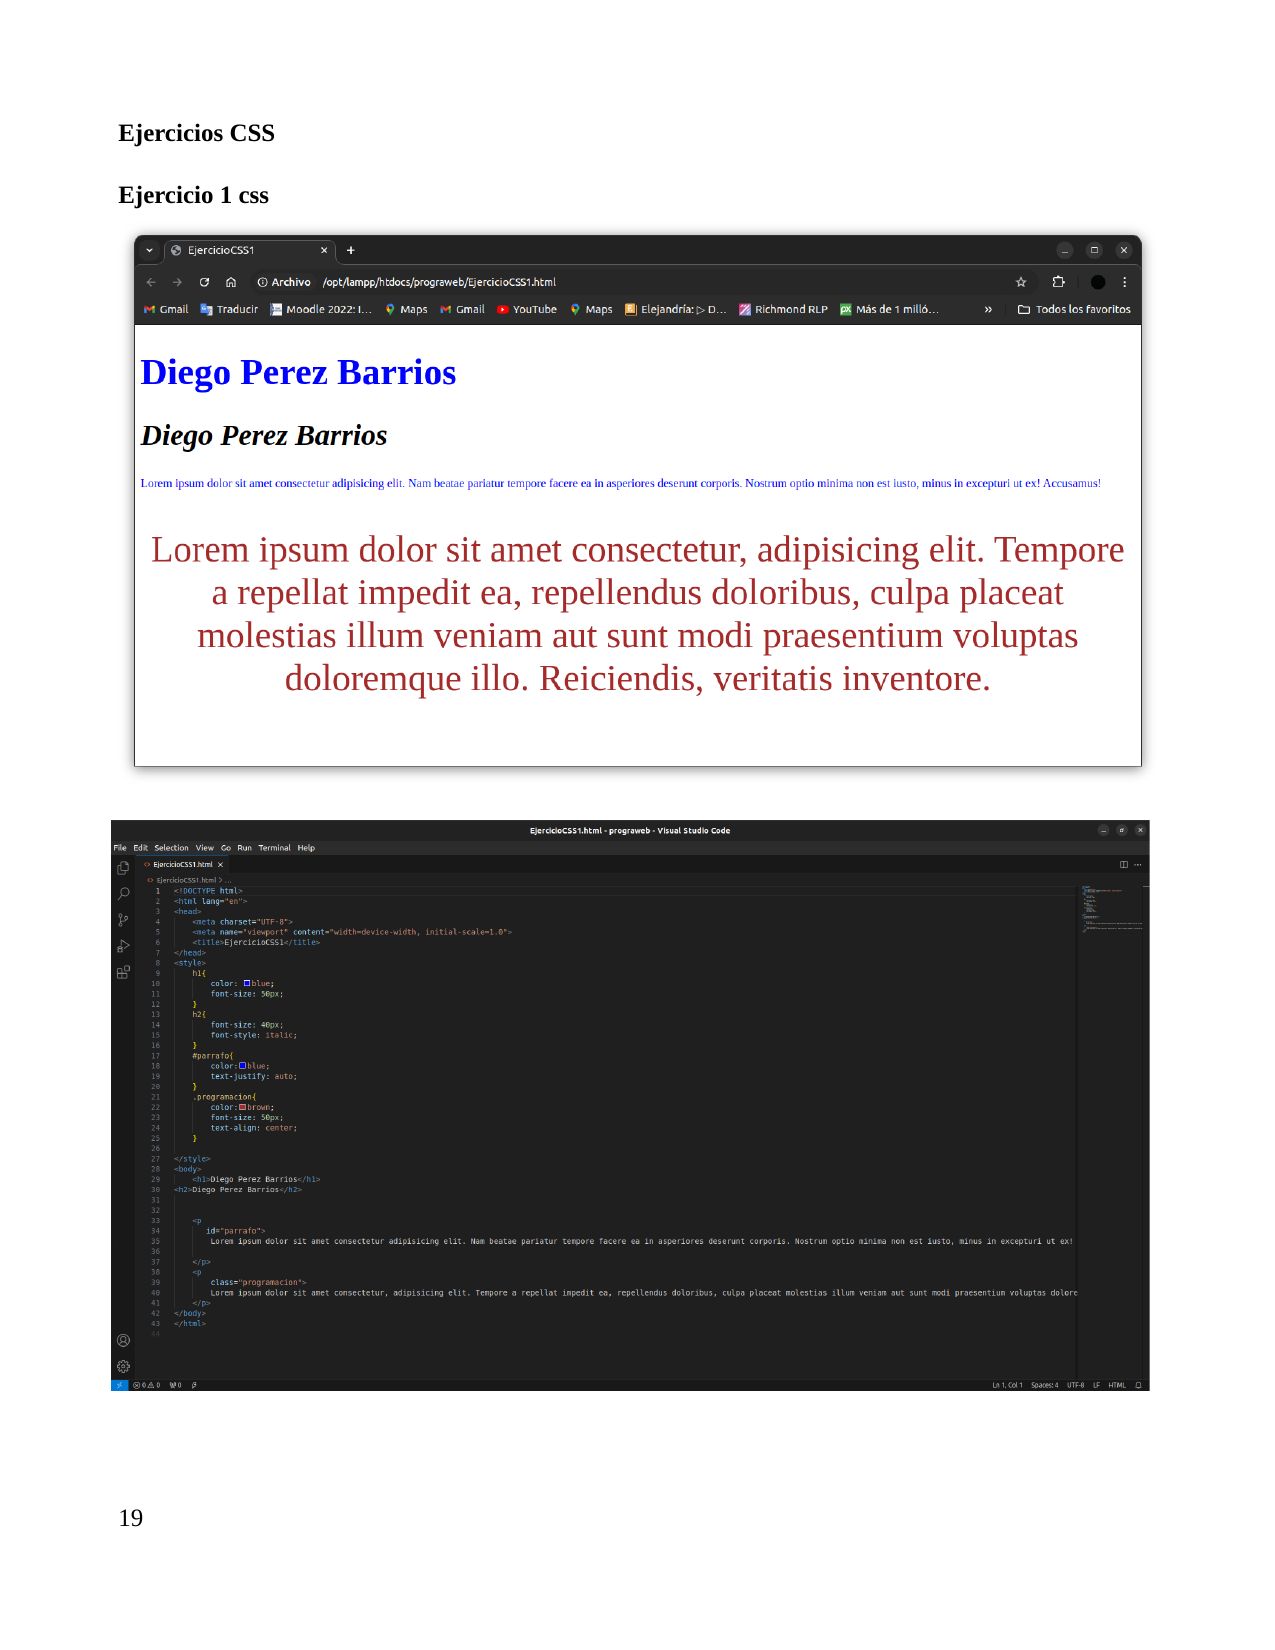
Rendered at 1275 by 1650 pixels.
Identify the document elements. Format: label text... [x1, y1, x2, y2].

picture [118, 221, 1157, 784]
subtitle Ejercicios CSS [118, 118, 1157, 147]
picture [111, 820, 1150, 1391]
subtitle Ejercicio 1 css [118, 180, 1157, 209]
